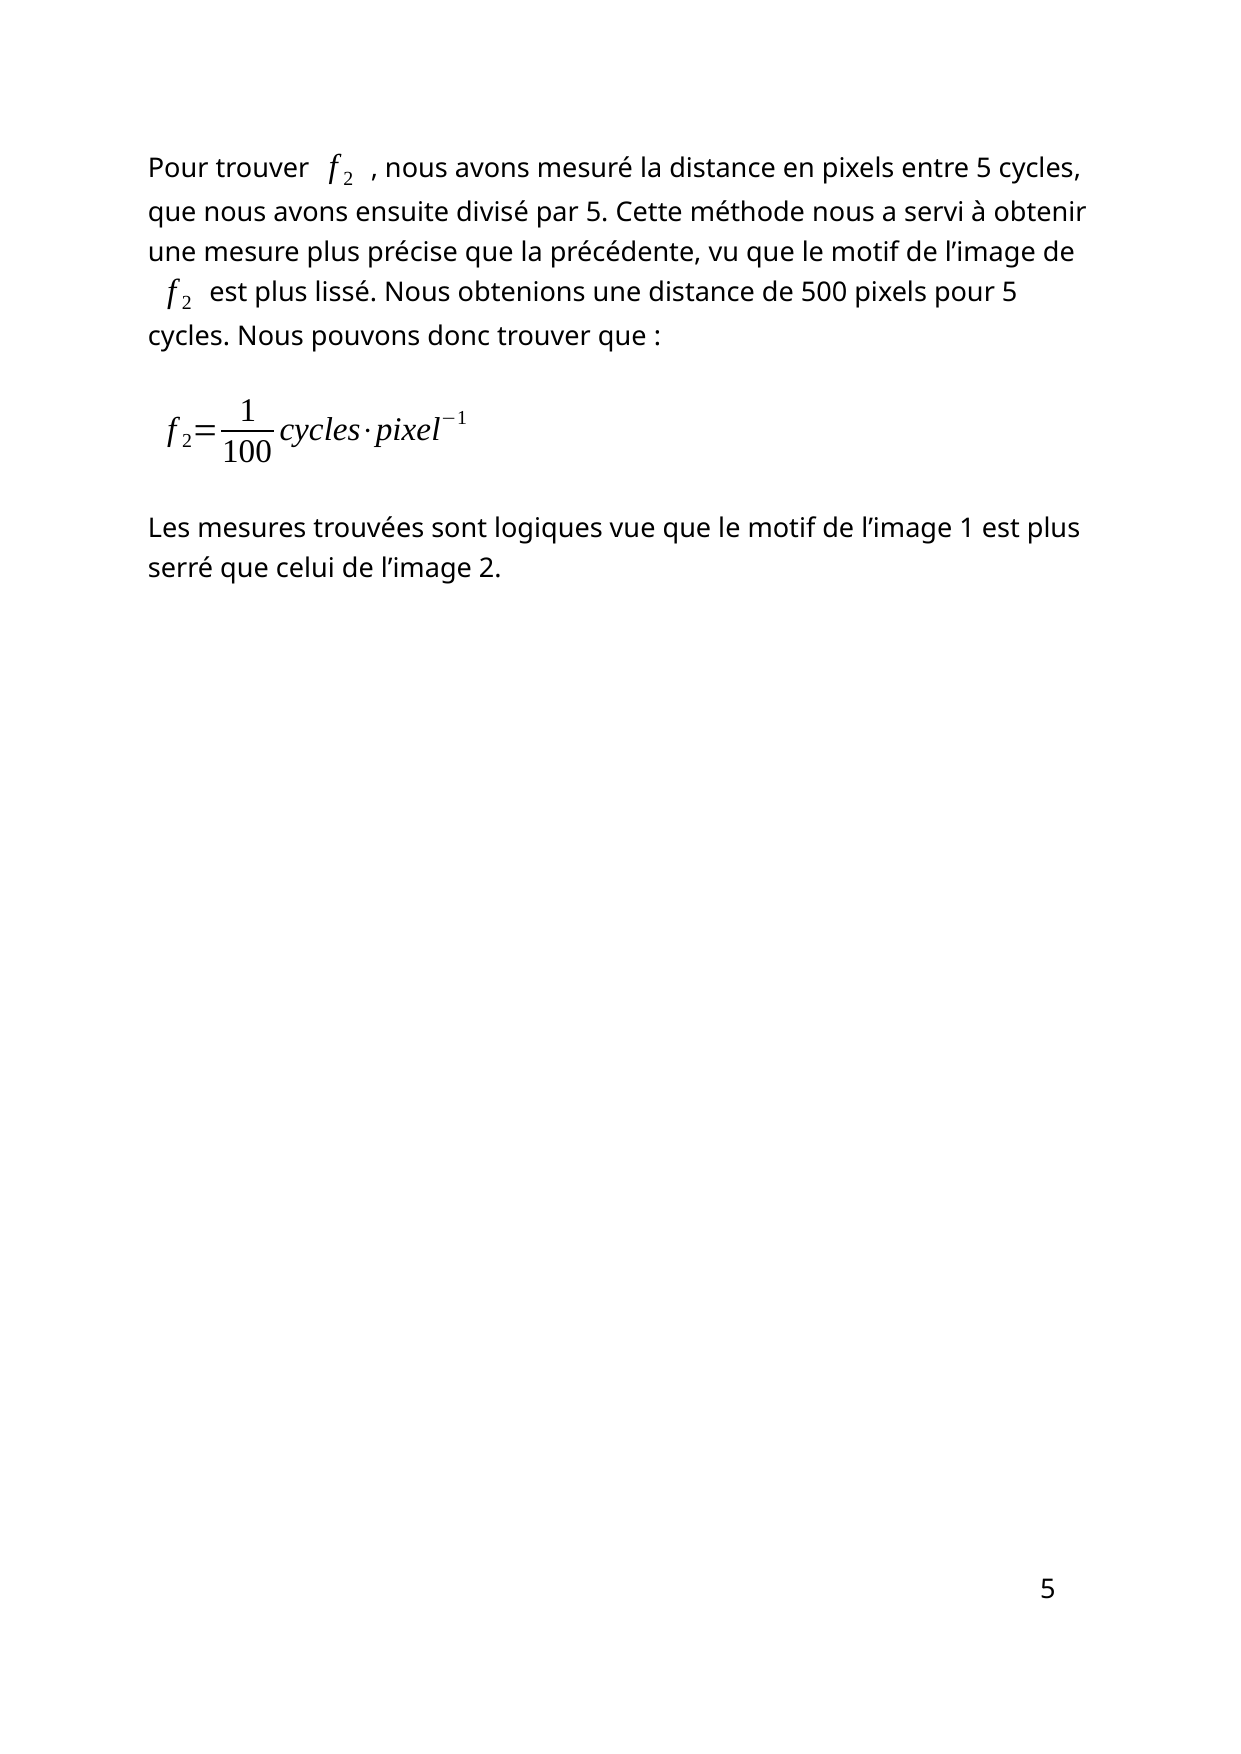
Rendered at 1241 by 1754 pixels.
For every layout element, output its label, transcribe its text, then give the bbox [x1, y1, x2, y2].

text Pour trouver, nous avons mesuré la distance en pixels entre 5 cycles, que nous avons ensuite divisé par 5. Cette méthode nous a servi à obtenir une mesure plus précise que la précédente, vu que le motif de l’image de est plus lissé. Nous obtenions une distance de 500 pixels pour 5 cycles. Nous pouvons donc trouver que : [148, 148, 1093, 353]
text Les mesures trouvées sont logiques vue que le motif de l’image 1 est plus serré que celui de l’image 2. [148, 508, 1093, 585]
